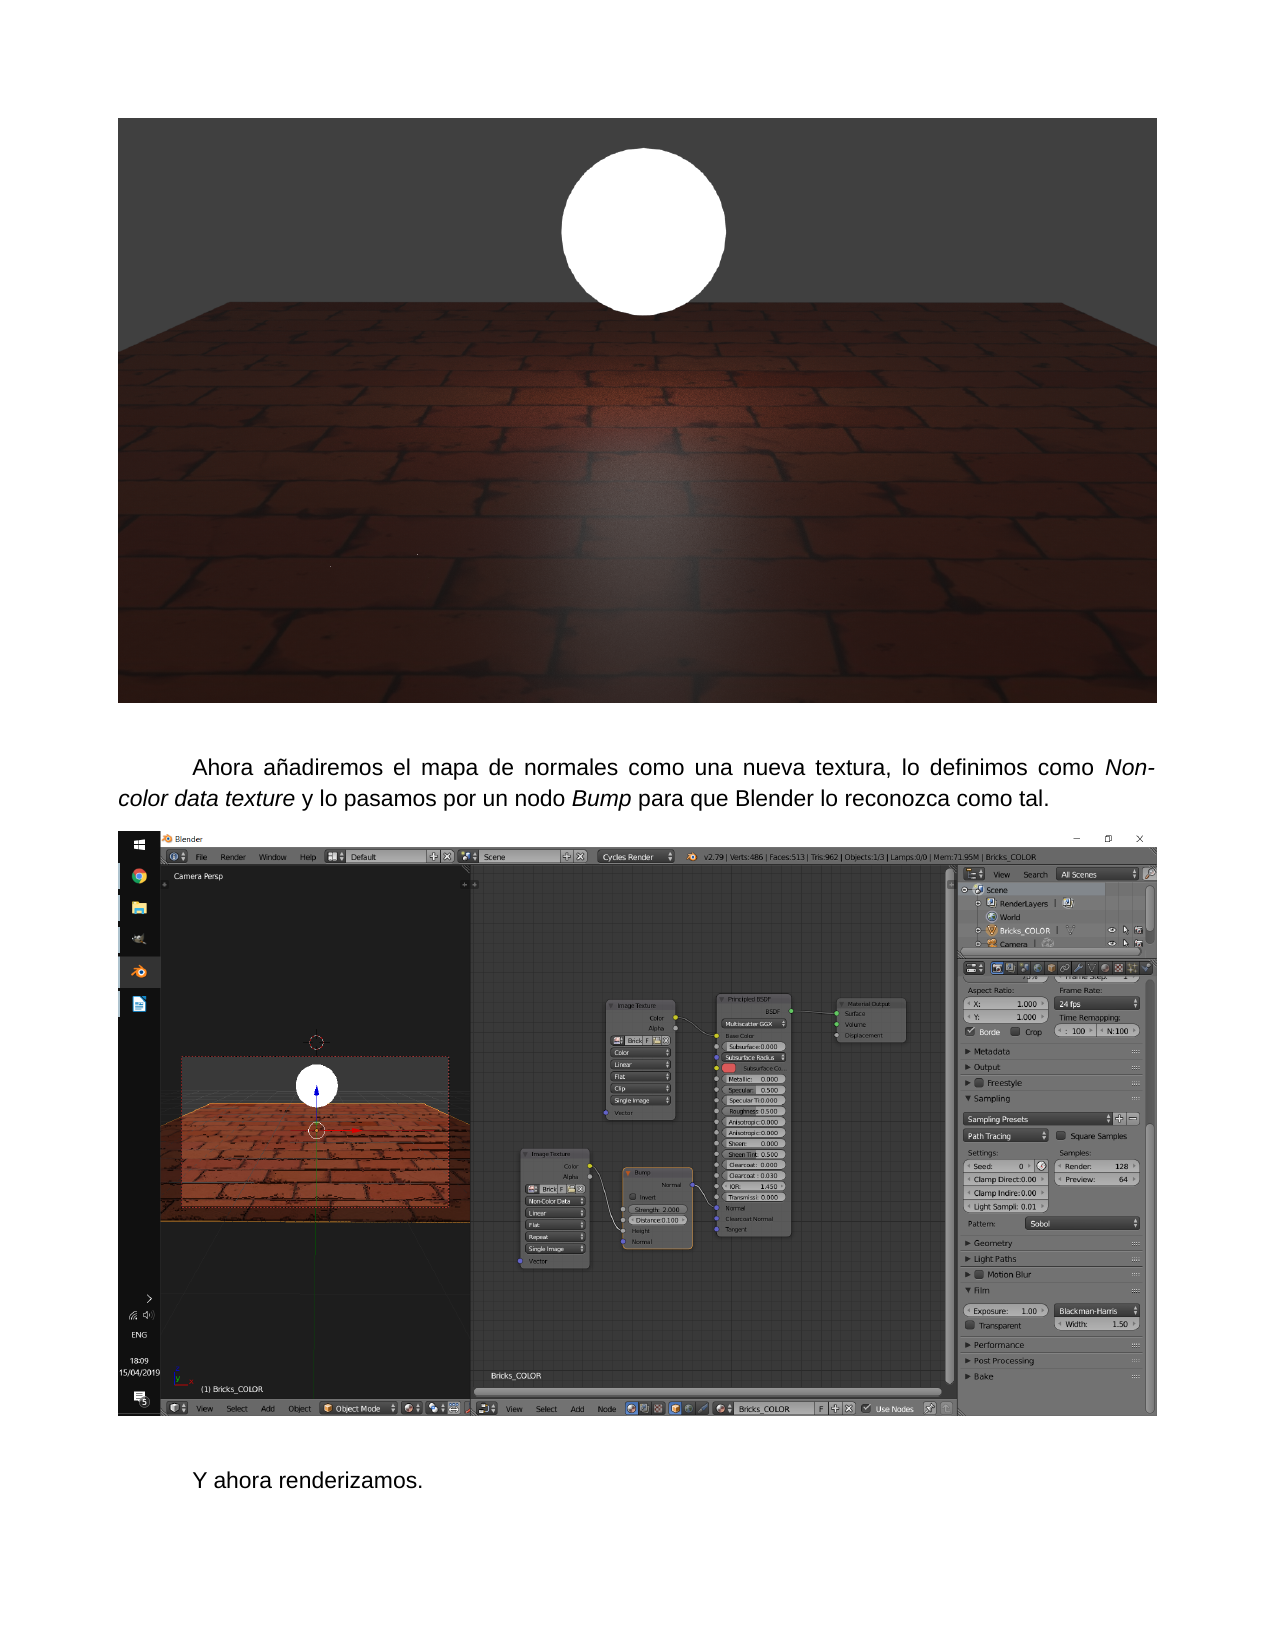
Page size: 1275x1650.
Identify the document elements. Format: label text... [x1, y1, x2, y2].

text Ahora añadiremos el mapa de normales como una nueva textura, lo definimos como Non-color data texture y lo pasamos por un nodo Bump para que Blender lo reconozca como tal. [118, 754, 1157, 812]
picture [118, 831, 1157, 1416]
picture [118, 118, 1157, 703]
text Y ahora renderizamos. [118, 1467, 1157, 1493]
